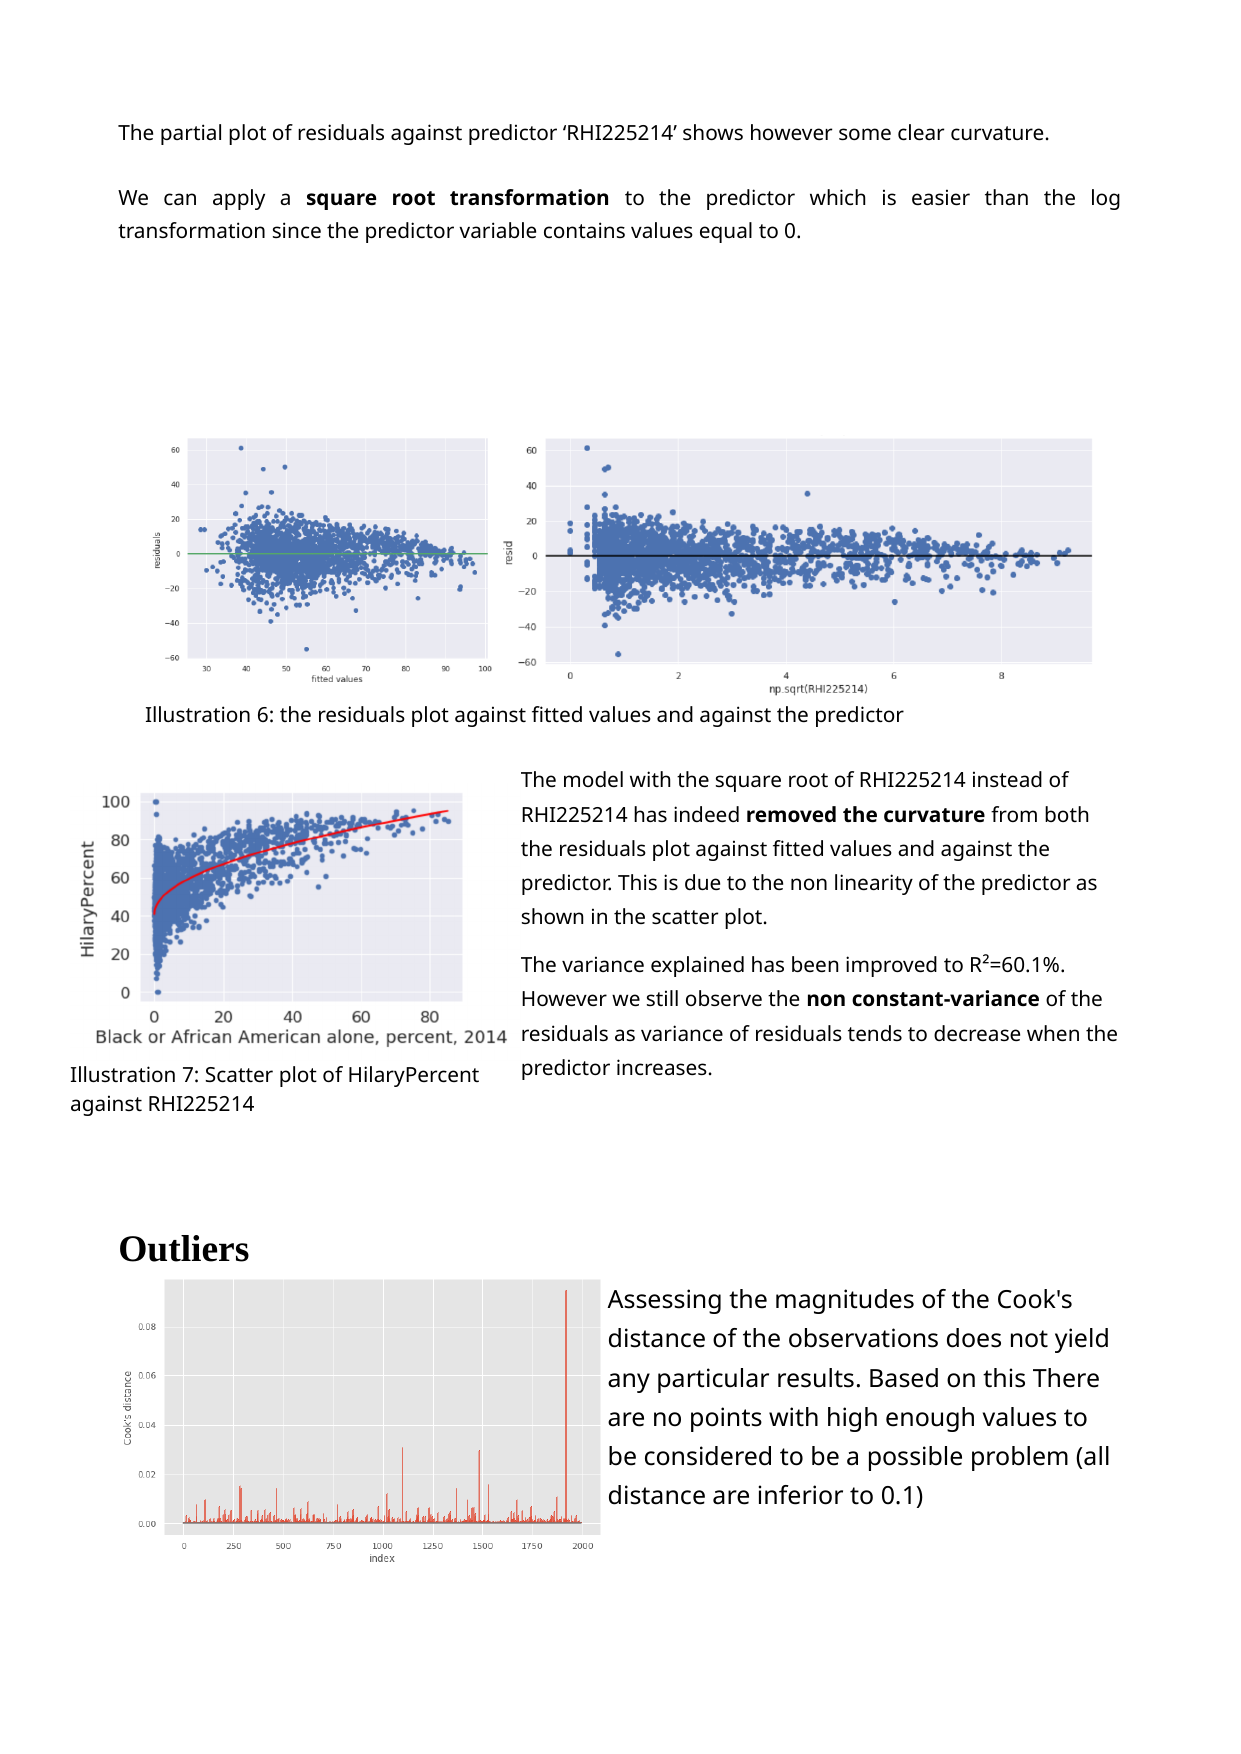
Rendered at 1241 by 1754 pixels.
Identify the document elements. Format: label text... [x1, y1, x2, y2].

text Assessing the magnitudes of the Cook's distance of the observations does not yield any particular results. Based on this There are no points with high enough values to be considered to be a possible problem (all distance are inferior to 0.1) [608, 1282, 1122, 1512]
text Illustration 6: the residuals plot against fitted values and against the predictor [145, 701, 1096, 729]
picture [70, 783, 521, 1061]
text Illustration 7: Scatter plot of HilaryPercent against RHI225214 [70, 1061, 521, 1117]
text The partial plot of residuals against predictor ‘RHI225214’ shows however some clear curvature. [118, 118, 1122, 147]
text We can apply a square root transformation to the predictor which is easier than the log transformation since the predictor variable contains values equal to 0. [118, 183, 1122, 244]
picture [144, 435, 1096, 701]
text The variance explained has been improved to R²=60.1%. However we still observe the non constant-variance of the residuals as variance of residuals tends to decrease when the predictor increases. [521, 951, 1122, 1081]
text The model with the square root of RHI225214 instead of RHI225214 has indeed removed the curvature from both the residuals plot against fitted values and against the predictor. This is due to the non linearity of the predictor as shown in the scatter plot. [70, 766, 1122, 930]
picture [121, 1273, 608, 1566]
subtitle Outliers [118, 1226, 1122, 1269]
